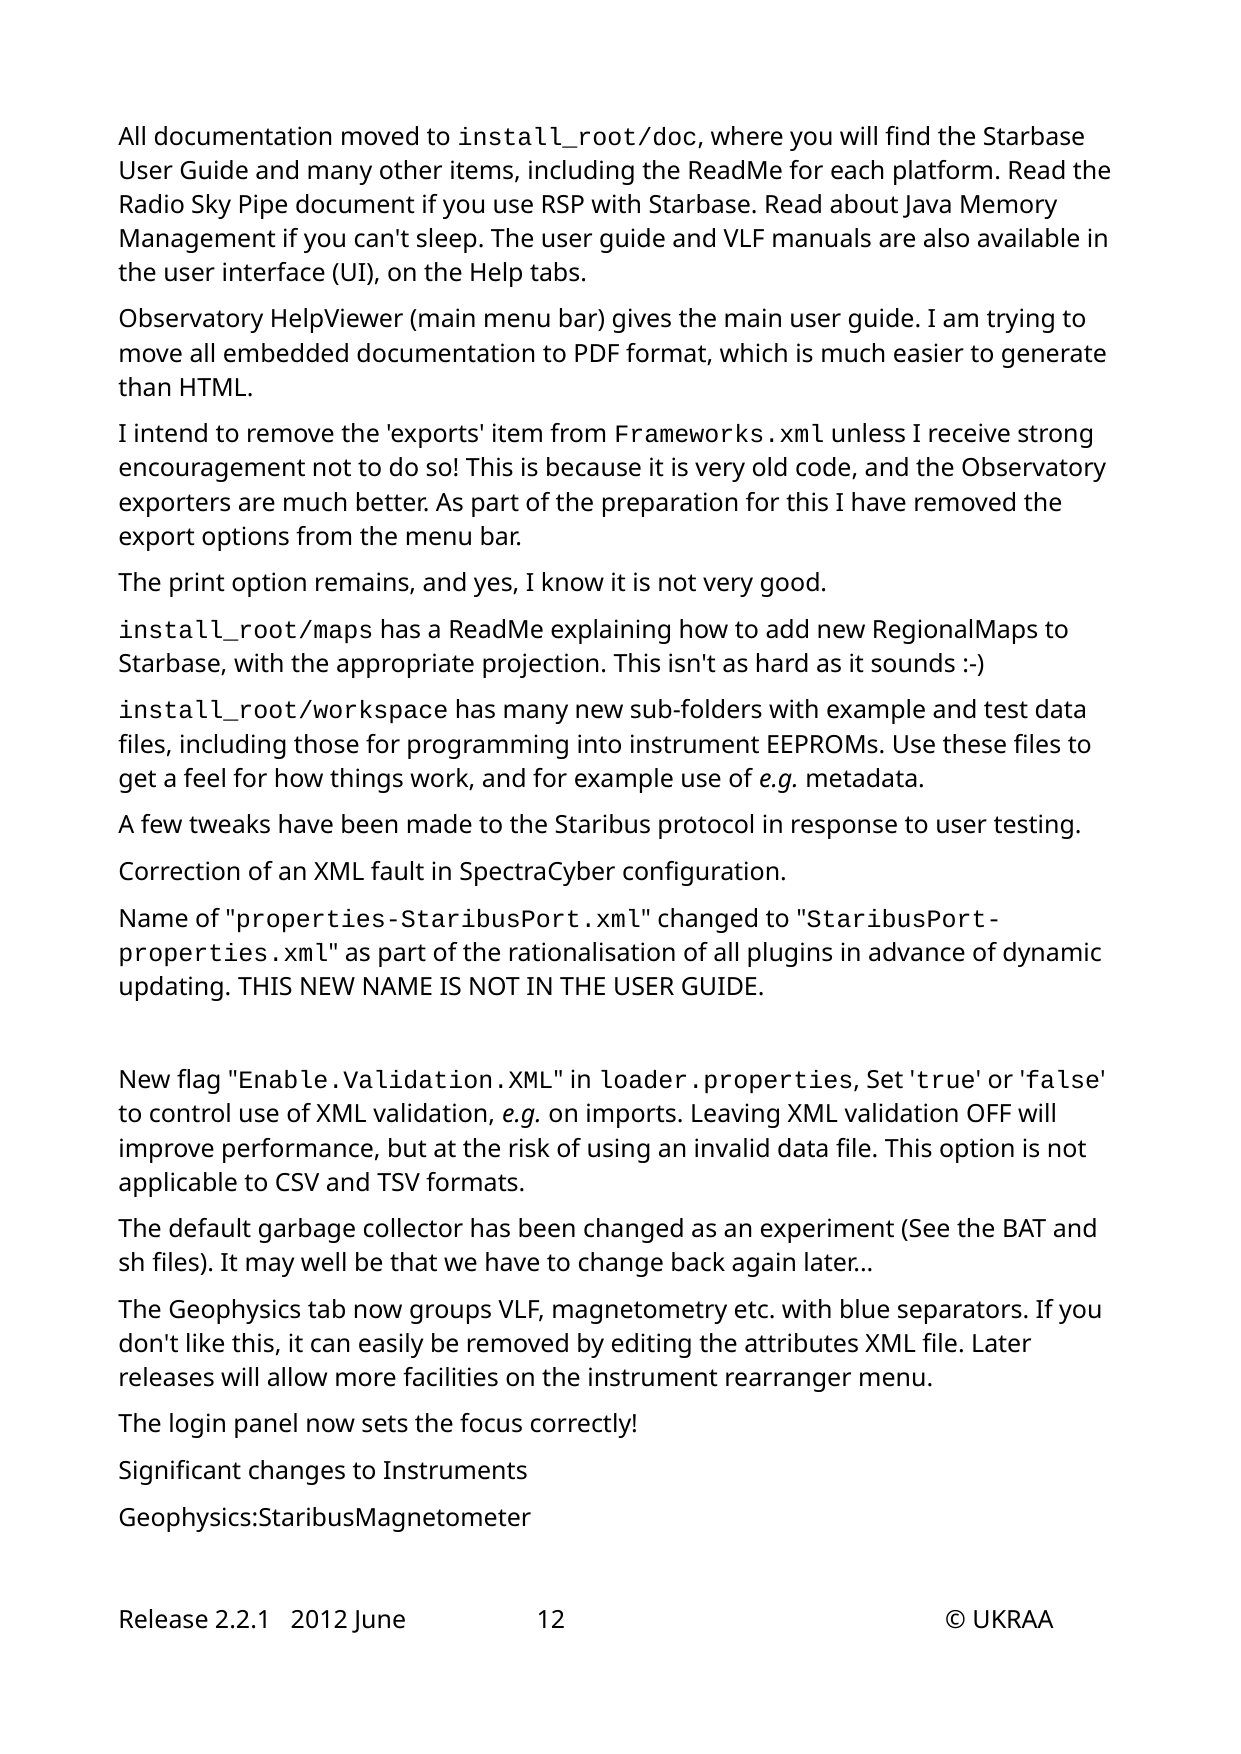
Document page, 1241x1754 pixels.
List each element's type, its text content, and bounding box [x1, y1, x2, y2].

text Name of "properties-StaribusPort.xml" changed to "StaribusPort-properties.xml" as part of the rationalisation of all plugins in advance of dynamic updating. THIS NEW NAME IS NOT IN THE USER GUIDE. [118, 900, 1122, 1003]
text The print option remains, and yes, I know it is not very good. [118, 565, 1122, 599]
text New flag "Enable.Validation.XML" in loader.properties, Set 'true' or 'false' to control use of XML validation, e.g. on imports. Leaving XML validation OFF will improve performance, but at the risk of using an invalid data file. This option is not applicable to CSV and TSV formats. [118, 1062, 1122, 1198]
text I intend to remove the 'exports' item from Frameworks.xml unless I receive strong encouragement not to do so! This is because it is very old code, and the Observatory exporters are much better. As part of the preparation for this I have removed the export options from the menu bar. [118, 416, 1122, 552]
text A few tweaks have been made to the Staribus protocol in response to user testing. [118, 807, 1122, 841]
text The default garbage collector has been changed as an experiment (See the BAT and sh files). It may well be that we have to change back again later... [118, 1211, 1122, 1279]
text install_root/workspace has many new sub-folders with example and test data files, including those for programming into instrument EEPROMs. Use these files to get a feel for how things work, and for example use of e.g. metadata. [118, 692, 1122, 794]
text Significant changes to Instruments [118, 1453, 1122, 1487]
text The Geophysics tab now groups VLF, magnetometry etc. with blue separators. If you don't like this, it can easily be removed by editing the attributes XML file. Later releases will allow more facilities on the instrument rearranger menu. [118, 1291, 1122, 1394]
text install_root/maps has a ReadMe explaining how to add new RegionalMaps to Starbase, with the appropriate projection. This isn't as hard as it sounds :-) [118, 611, 1122, 680]
text The login panel now sets the focus correctly! [118, 1406, 1122, 1440]
text Correction of an XML fault in SpectraCyber configuration. [118, 854, 1122, 888]
text Observatory HelpViewer (main menu bar) gives the main user guide. I am trying to move all embedded documentation to PDF format, which is much easier to generate than HTML. [118, 301, 1122, 403]
text Geophysics:StaribusMagnetometer [118, 1499, 1122, 1533]
text All documentation moved to install_root/doc, where you will find the Starbase User Guide and many other items, including the ReadMe for each platform. Read the Radio Sky Pipe document if you use RSP with Starbase. Read about Java Memory Management if you can't sleep. The user guide and VLF manuals are also available in the user interface (UI), on the Help tabs. [118, 118, 1122, 289]
